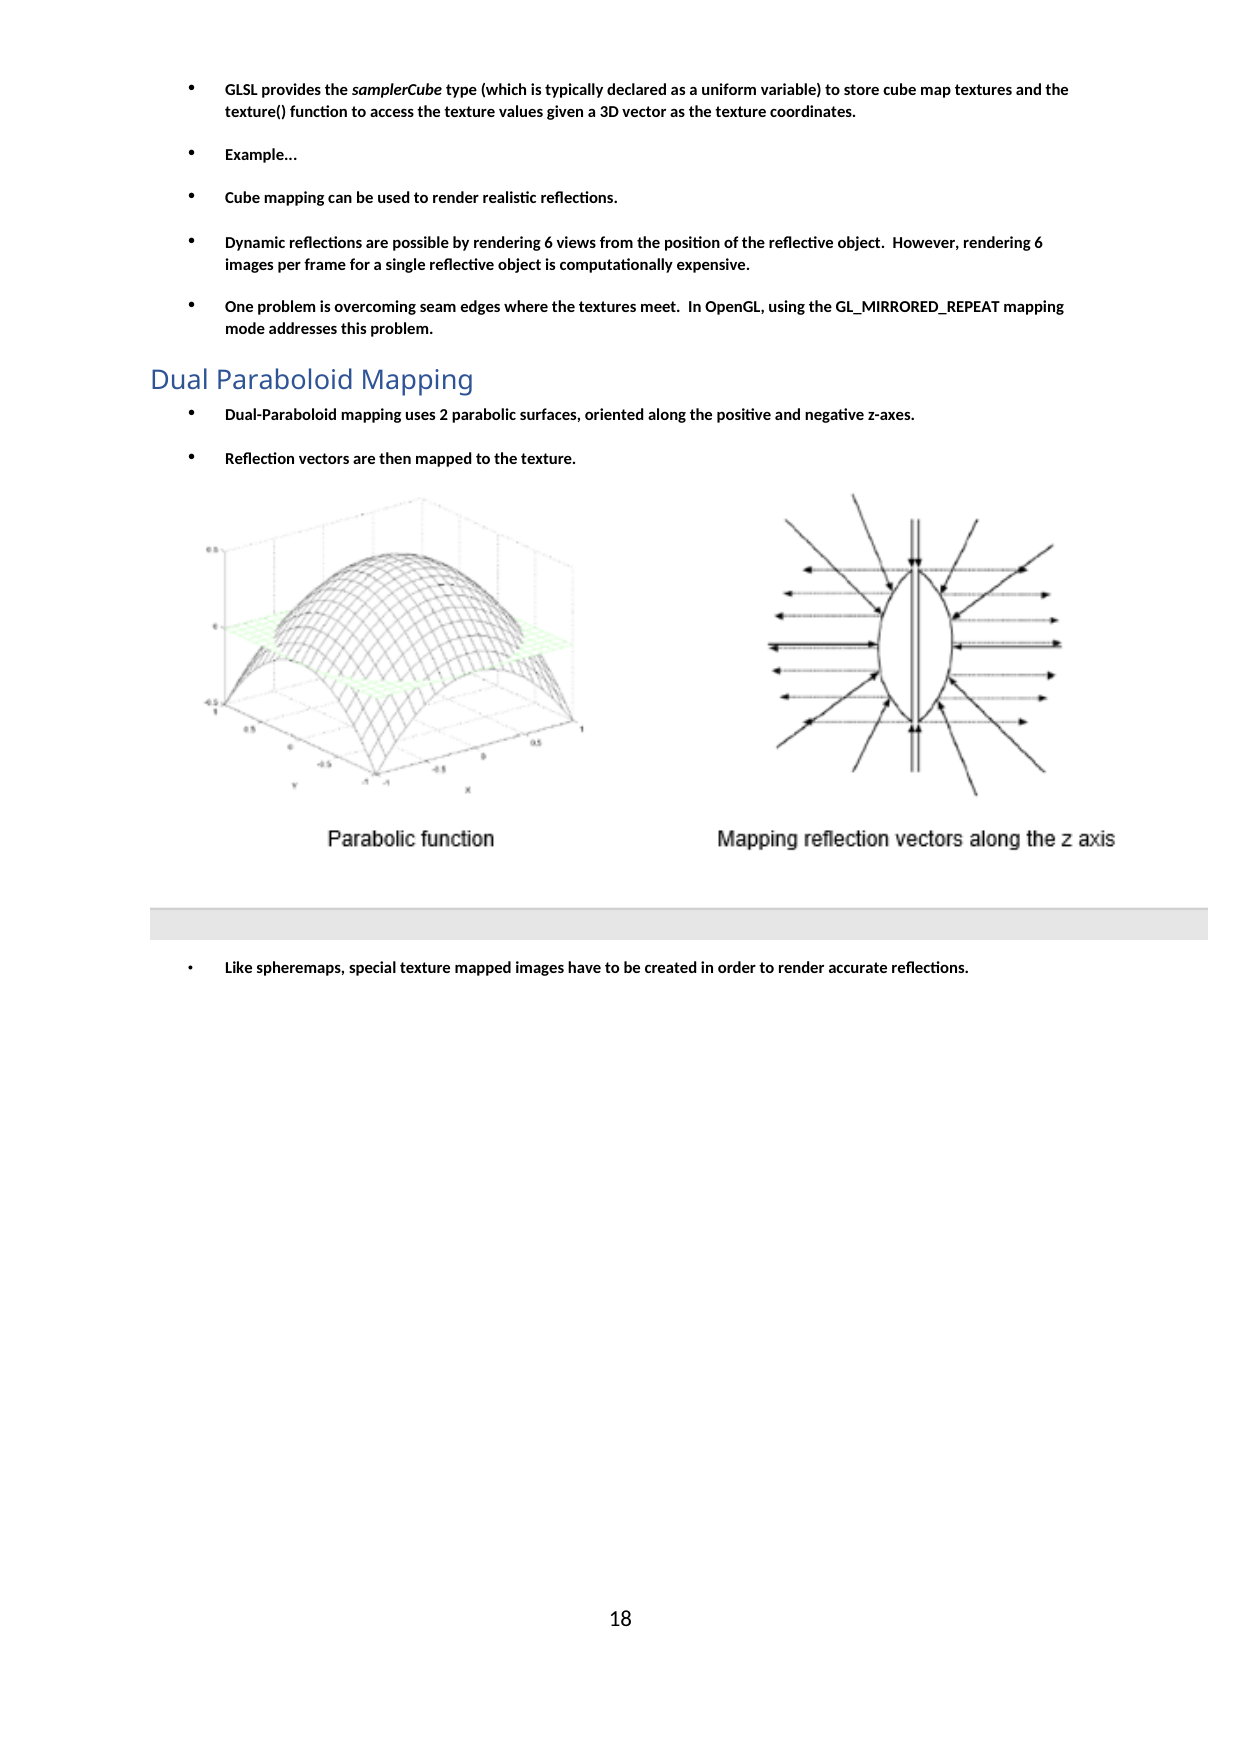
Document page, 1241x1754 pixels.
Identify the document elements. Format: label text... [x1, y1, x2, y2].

list GLSL provides the samplerCube type (which is typically declared as a uniform variable) to store cube map textures and the texture() function to access the texture values given a 3D vector as the texture coordinates. [187, 74, 1090, 121]
list Reflection vectors are then mapped to the texture. [187, 443, 1090, 469]
list One problem is overcoming seam edges where the textures meet. In OpenGL, using the GL_MIRRORED_REPEAT mapping mode addresses this problem. [187, 291, 1090, 339]
list Dynamic reflections are possible by rendering 6 views from the position of the reflective object. However, rendering 6 images per frame for a single reflective object is computationally expensive. [187, 227, 1090, 274]
list Cube mapping can be used to render realistic reflections. [187, 183, 1090, 209]
list Dual-Paraboloid mapping uses 2 parabolic surfaces, oriented along the positive and negative z-axes. [187, 399, 1090, 425]
list Like spheremaps, special texture mapped images have to be created in order to render accurate reflections. [187, 957, 1090, 978]
list Example... [187, 138, 1090, 165]
subtitle Dual Paraboloid Mapping [150, 360, 1090, 397]
